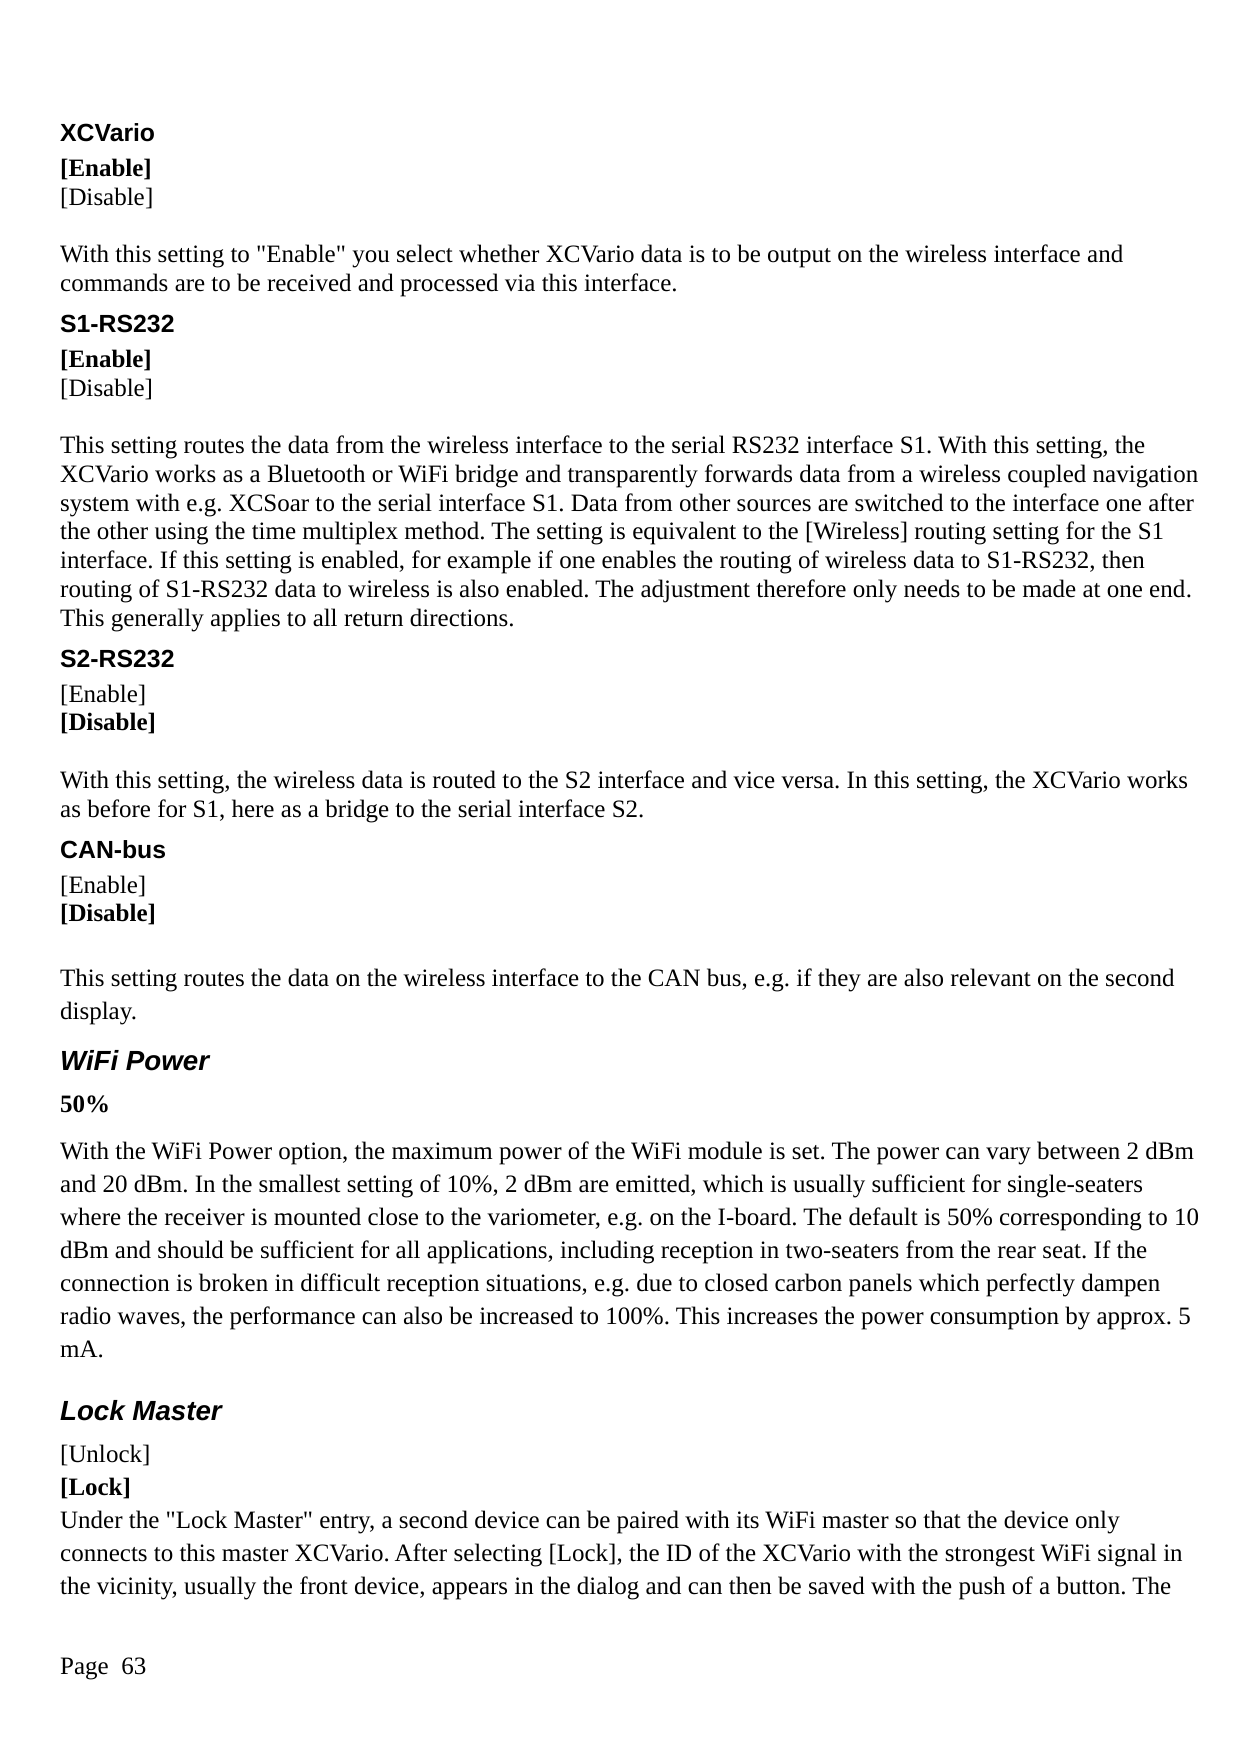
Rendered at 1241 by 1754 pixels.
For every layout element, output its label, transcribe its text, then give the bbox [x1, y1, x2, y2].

subtitle S1-RS232 [60, 309, 1207, 338]
text [Lock] [60, 1472, 1207, 1501]
text This setting routes the data from the wireless interface to the serial RS232 interface S1. With this setting, the XCVario works as a Bluetooth or WiFi bridge and transparently forwards data from a wireless coupled navigation system with e.g. XCSoar to the serial interface S1. Data from other sources are switched to the interface one after the other using the time multiplex method. The setting is equivalent to the [Wireless] routing setting for the S1 interface. If this setting is enabled, for example if one enables the routing of wireless data to S1-RS232, then routing of S1-RS232 data to wireless is also enabled. The adjustment therefore only needs to be made at one end. This generally applies to all return directions. [60, 430, 1207, 631]
subtitle XCVario [60, 118, 1207, 147]
text With this setting to "Enable" you select whether XCVario data is to be output on the wireless interface and commands are to be received and processed via this interface. [60, 239, 1207, 297]
subtitle WiFi Power [60, 1044, 1207, 1076]
text [Disable] [60, 373, 1207, 401]
text With the WiFi Power option, the maximum power of the WiFi module is set. The power can vary between 2 dBm and 20 dBm. In the smallest setting of 10%, 2 dBm are emitted, which is usually sufficient for single-seaters where the receiver is mounted close to the variometer, e.g. on the I-board. The default is 50% corresponding to 10 dBm and should be sufficient for all applications, including reception in two-seaters from the rear seat. If the connection is broken in difficult reception situations, e.g. due to closed carbon panels which perfectly dampen radio waves, the performance can also be increased to 100%. This increases the power consumption by approx. 5 mA. [60, 1136, 1207, 1363]
text [Enable] [60, 679, 1207, 707]
text [Disable] [60, 182, 1207, 210]
text [Disable] [60, 898, 1207, 927]
subtitle CAN-bus [60, 835, 1207, 863]
text Under the "Lock Master" entry, a second device can be paired with its WiFi master so that the device only connects to this master XCVario. After selecting [Lock], the ID of the XCVario with the strongest WiFi signal in the vicinity, usually the front device, appears in the dialog and can then be saved with the push of a button. The [60, 1505, 1207, 1600]
text [Enable] [60, 153, 1207, 182]
text [Disable] [60, 707, 1207, 736]
text With this setting, the wireless data is routed to the S2 interface and vice versa. In this setting, the XCVario works as before for S1, here as a bridge to the serial interface S2. [60, 765, 1207, 822]
subtitle Lock Master [60, 1394, 1207, 1426]
text [Enable] [60, 344, 1207, 373]
text This setting routes the data on the wireless interface to the CAN bus, e.g. if they are also relevant on the second display. [60, 963, 1207, 1025]
text [Enable] [60, 870, 1207, 898]
text [Unlock] [60, 1439, 1207, 1468]
subtitle S2-RS232 [60, 644, 1207, 672]
text 50% [60, 1089, 1207, 1117]
